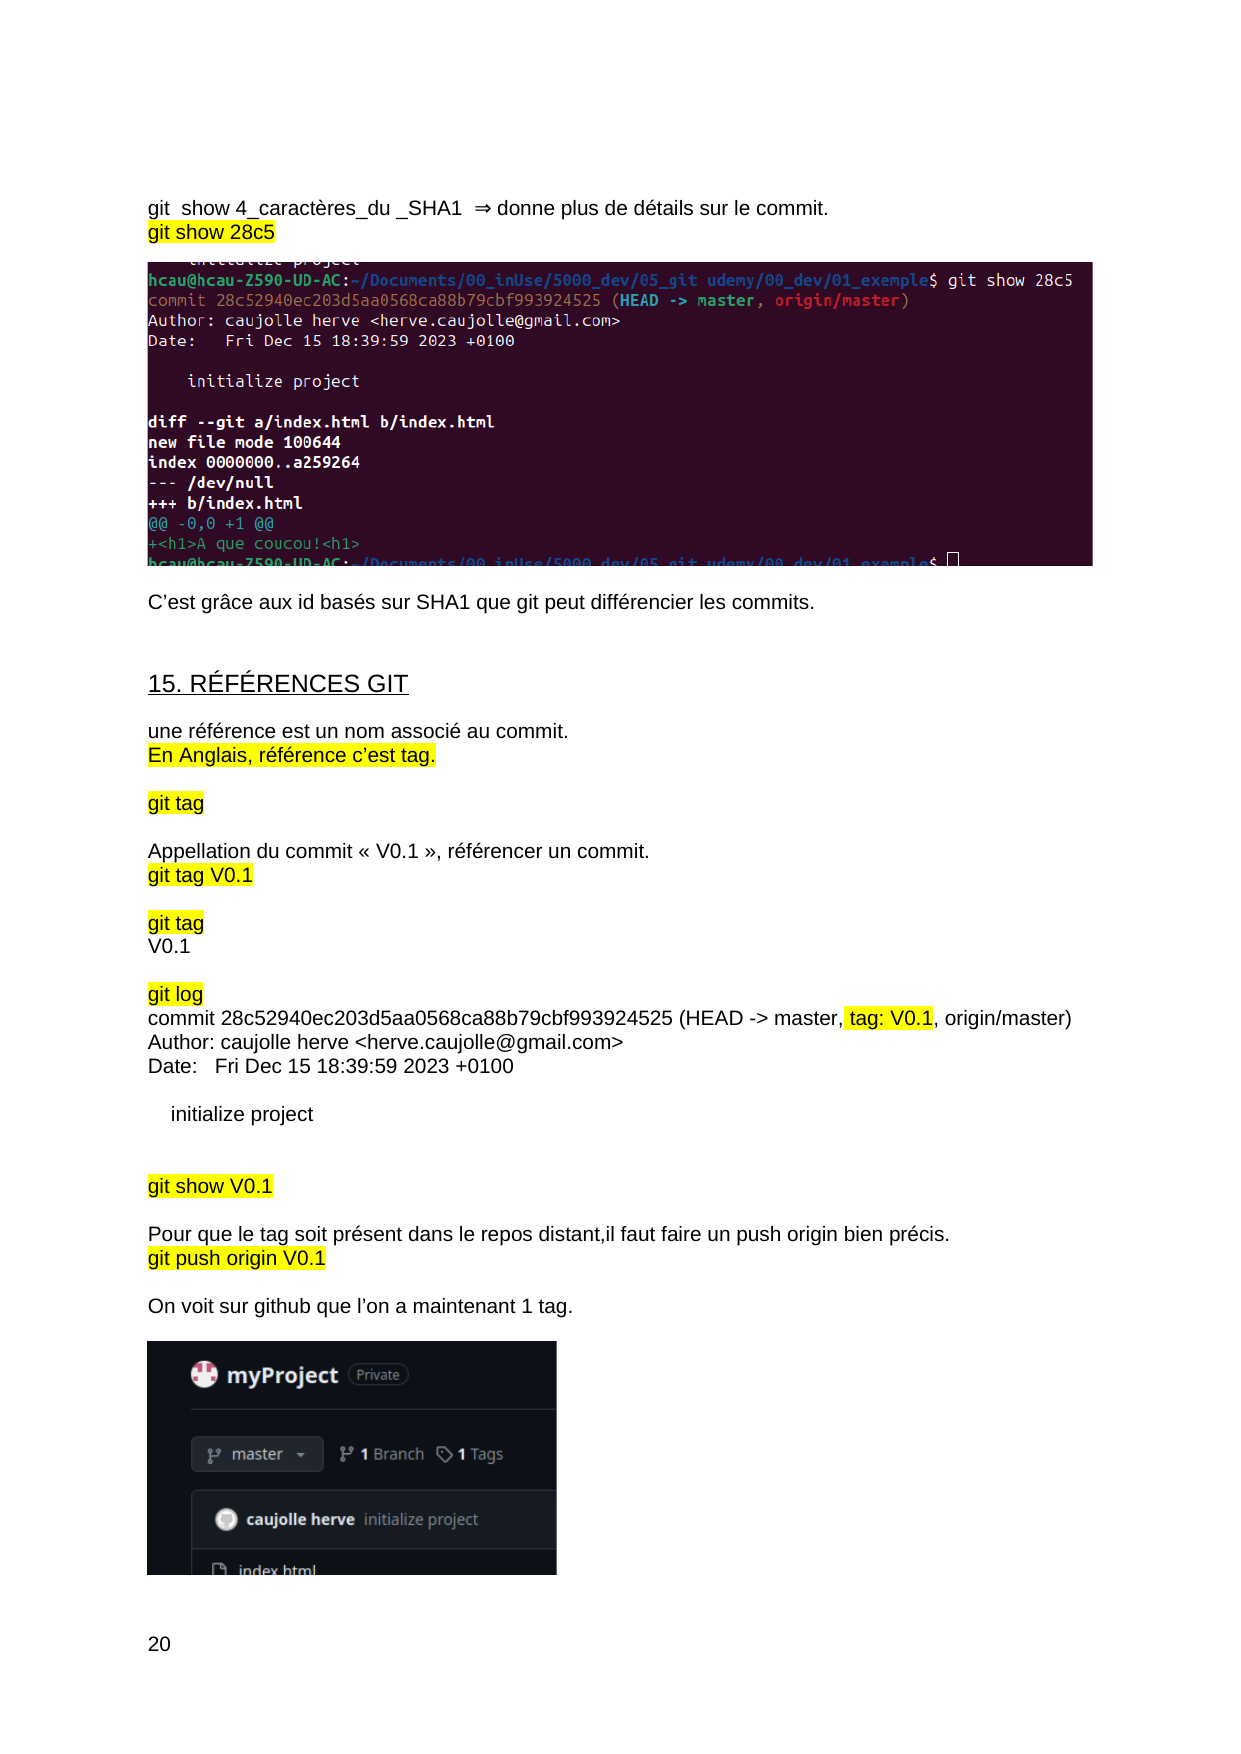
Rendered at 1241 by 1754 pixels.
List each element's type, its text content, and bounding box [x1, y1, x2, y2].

text initialize project [148, 1102, 1093, 1126]
text Pour que le tag soit présent dans le repos distant,il faut faire un push origin bien précis. [148, 1222, 1093, 1246]
text C’est grâce aux id basés sur SHA1 que git peut différencier les commits. [148, 590, 1093, 614]
text V0.1 [148, 934, 1093, 958]
text commit 28c52940ec203d5aa0568ca88b79cbf993924525 (HEAD -> master, tag: V0.1, origin/master) [148, 1006, 1093, 1030]
text une référence est un nom associé au commit. [148, 719, 1093, 743]
text git show V0.1 [148, 1174, 1093, 1198]
text En Anglais, référence c’est tag. [148, 743, 1093, 767]
text Date: Fri Dec 15 18:39:59 2023 +0100 [148, 1054, 1093, 1078]
text git log [148, 982, 1093, 1006]
text Appellation du commit « V0.1 », référencer un commit. [148, 838, 1093, 862]
text git show 28c5 [148, 219, 1093, 243]
text Author: caujolle herve <herve.caujolle@gmail.com> [148, 1030, 1093, 1054]
subtitle 15. Références Git [148, 669, 1093, 698]
text On voit sur github que l’on a maintenant 1 tag. [148, 1294, 1093, 1318]
text git show 4_caractères_du _SHA1 ⇒ donne plus de détails sur le commit. [148, 196, 1093, 219]
text git push origin V0.1 [148, 1246, 1093, 1270]
text git tag [148, 791, 1093, 814]
text git tag V0.1 [148, 862, 1093, 886]
picture [147, 262, 1093, 566]
text git tag [148, 910, 1093, 934]
picture [147, 1341, 557, 1575]
